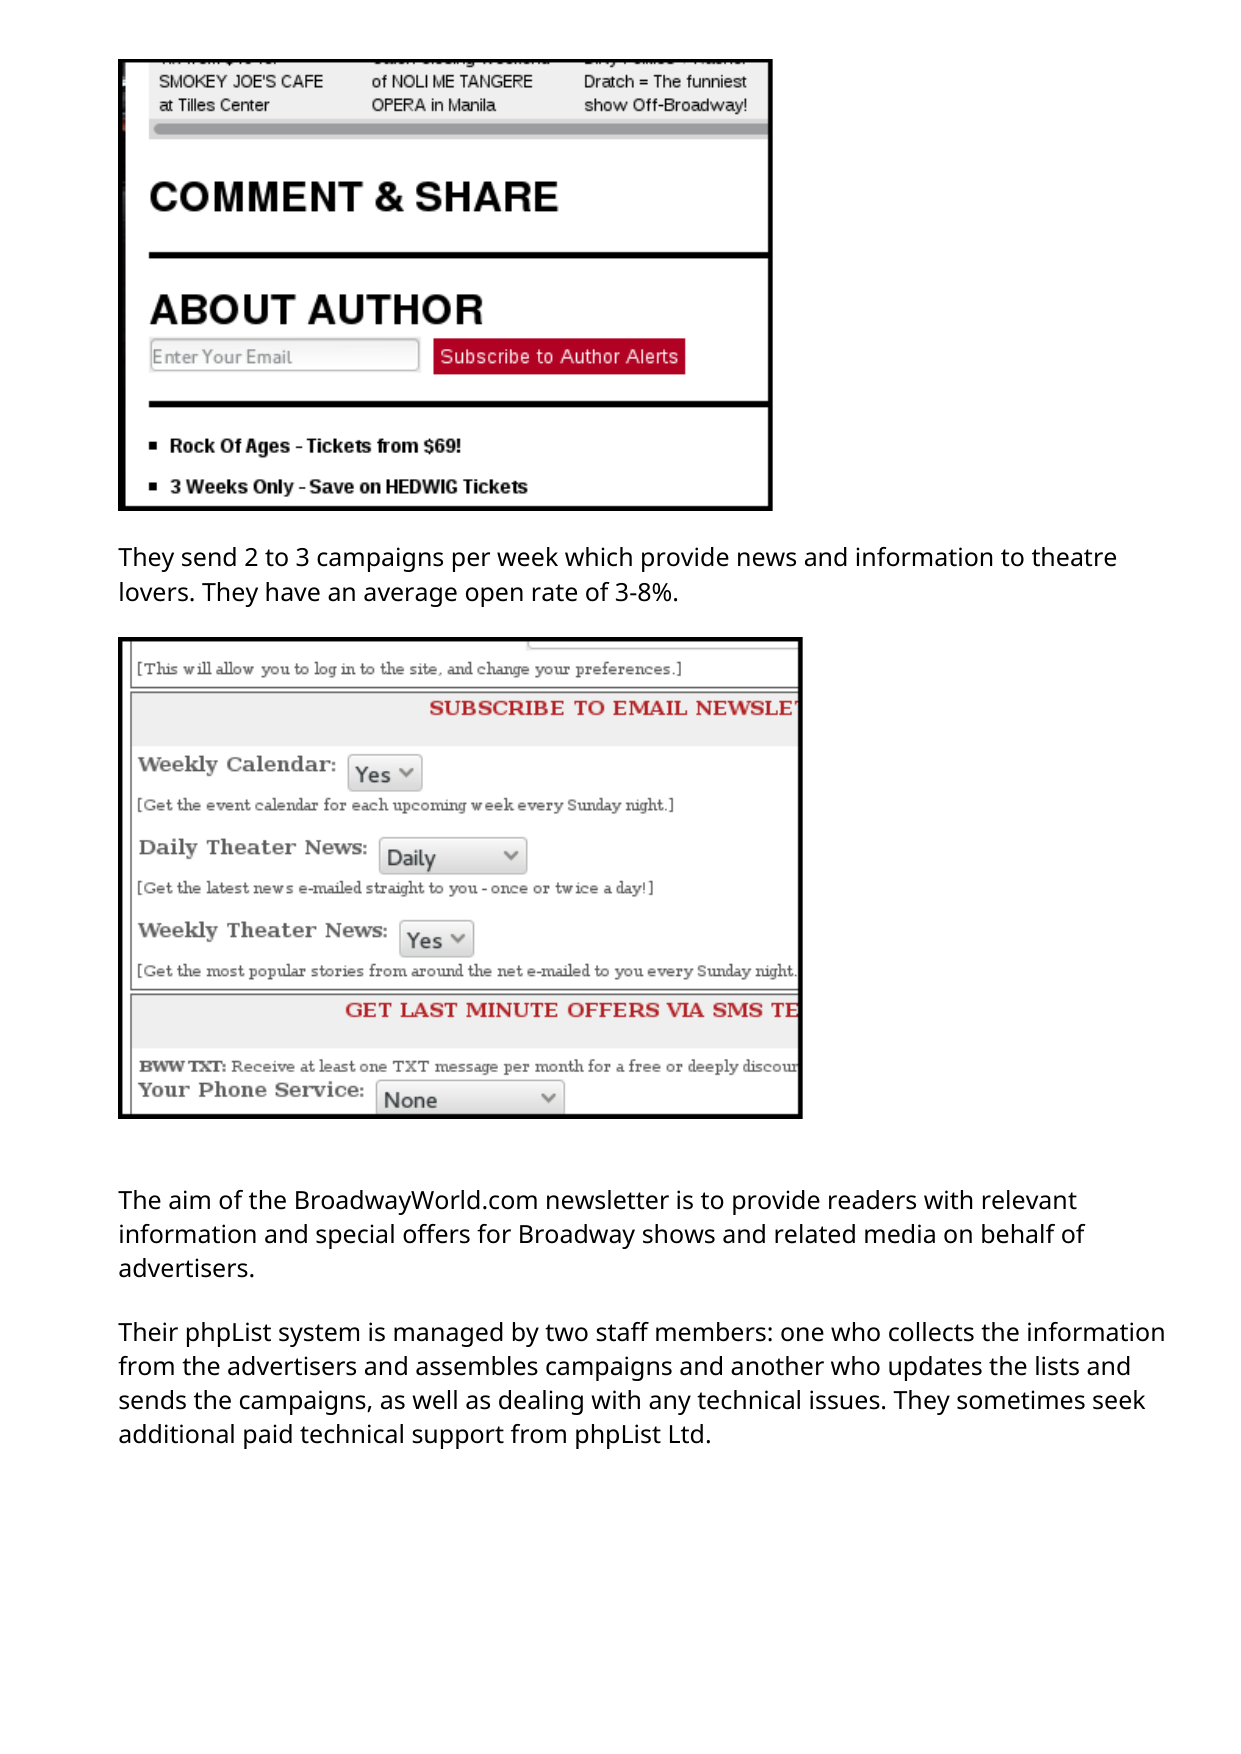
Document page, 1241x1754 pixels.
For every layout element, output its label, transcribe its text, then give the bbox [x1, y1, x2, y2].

text They send 2 to 3 campaigns per week which provide news and information to theatre lovers. They have an average open rate of 3-8%. [118, 540, 1181, 608]
picture [118, 637, 803, 1119]
text Their phpList system is managed by two staff members: one who collects the information from the advertisers and assembles campaigns and another who updates the lists and sends the campaigns, as well as dealing with any technical issues. They sometimes seek additional paid technical support from phpList Ltd. [118, 1314, 1181, 1450]
picture [118, 59, 773, 511]
text The aim of the BroadwayWorld.com newsletter is to provide readers with relevant information and special offers for Broadway shows and related media on behalf of advertisers. [118, 1182, 1181, 1285]
